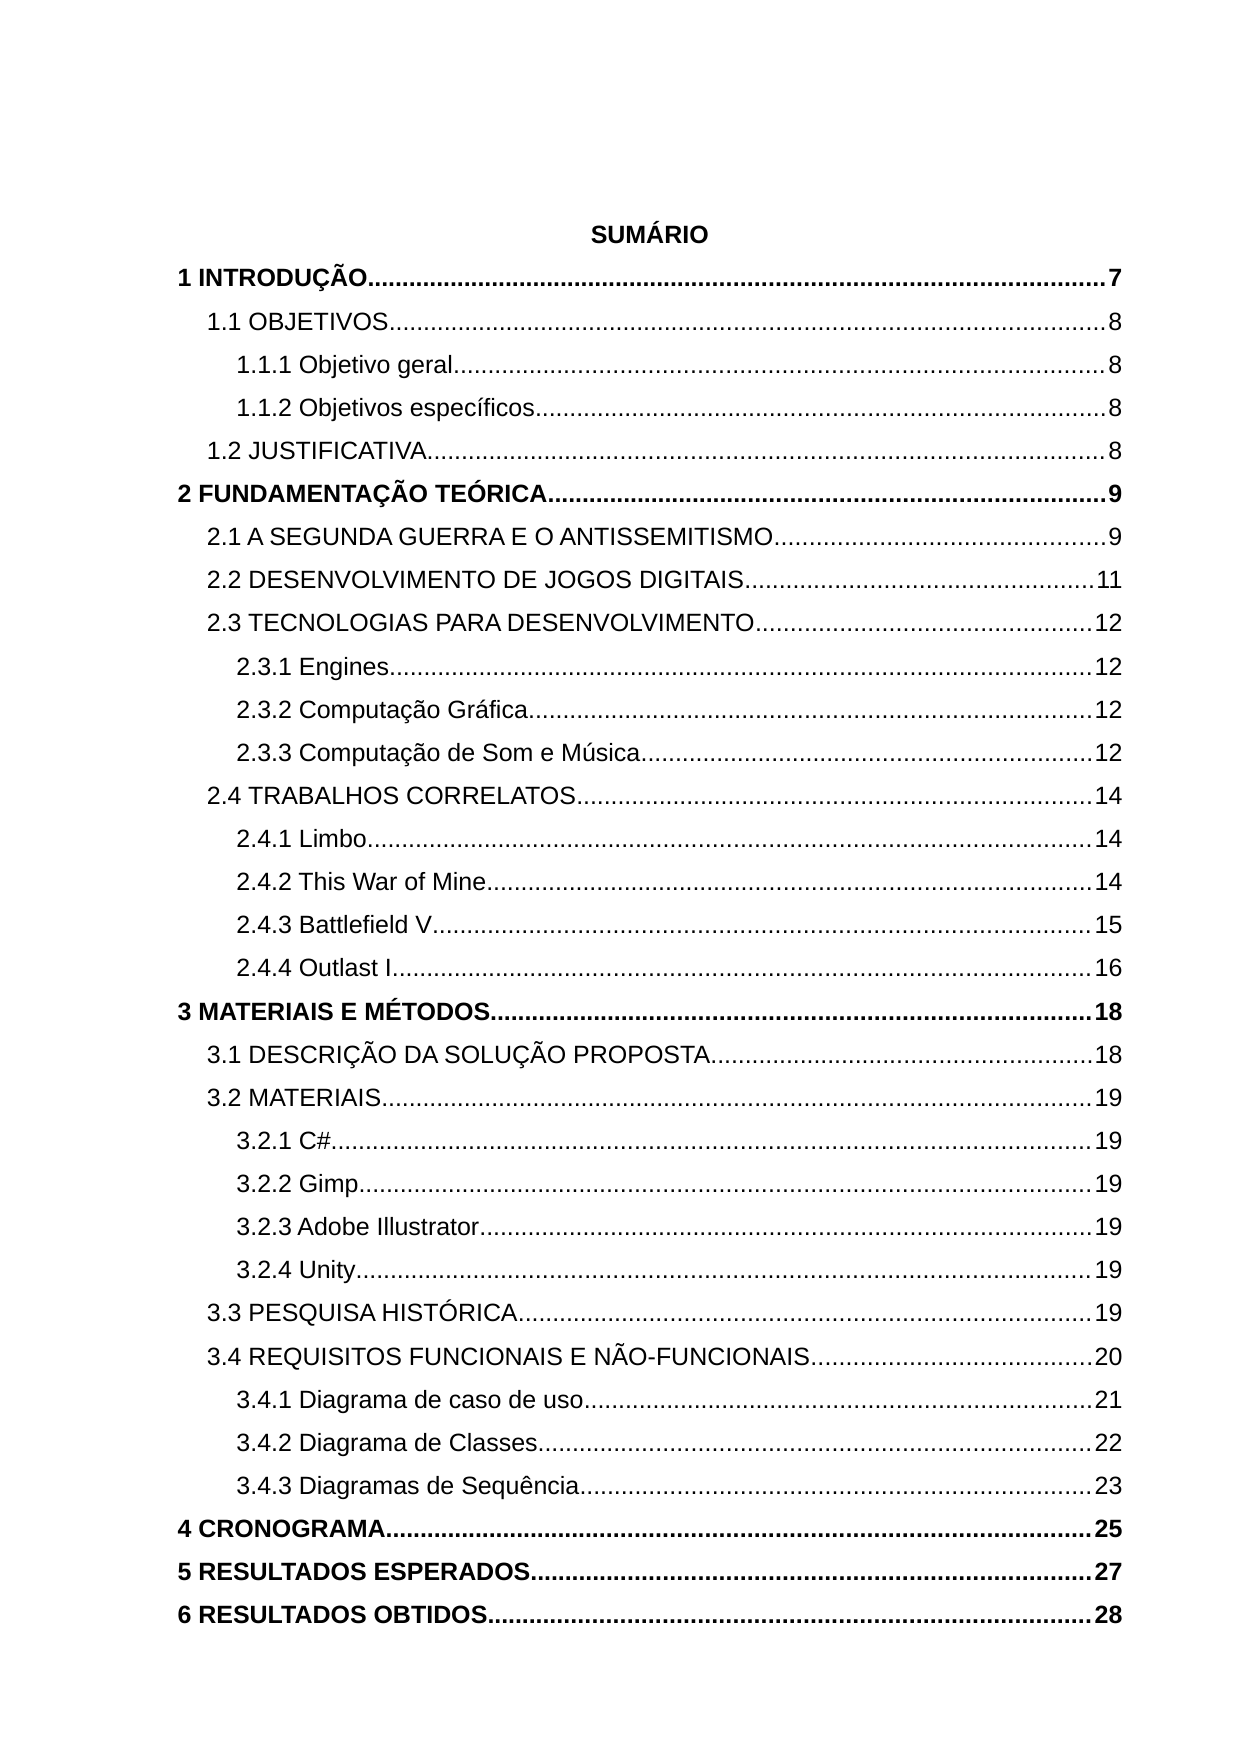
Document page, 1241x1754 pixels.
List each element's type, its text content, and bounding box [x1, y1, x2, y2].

text 2.4.4 Outlast I 16 [236, 953, 1122, 982]
text 2.4.3 Battlefield V 15 [236, 910, 1122, 939]
text 2.2 DESENVOLVIMENTO DE JOGOS DIGITAIS 11 [207, 565, 1122, 594]
text 2.3.1 Engines 12 [236, 652, 1122, 680]
text 1.2 Justificativa 8 [207, 436, 1122, 465]
text 2.3.3 Computação de Som e Música 12 [236, 738, 1122, 767]
text 2.3.2 Computação Gráfica 12 [236, 695, 1122, 723]
text 3.4.3 Diagramas de Sequência 23 [236, 1471, 1122, 1500]
text 3.4.1 Diagrama de caso de uso 21 [236, 1385, 1122, 1413]
text 5 Resultados Esperados 27 [177, 1557, 1122, 1586]
text 3.1 Descrição da solução proposta 18 [207, 1040, 1122, 1068]
text 3.2.2 Gimp 19 [236, 1169, 1122, 1198]
text 3.2 Materiais 19 [207, 1083, 1122, 1112]
text 2.1 A Segunda Guerra e o antissemitismo 9 [207, 522, 1122, 551]
text 3.3 Pesquisa Histórica 19 [207, 1298, 1122, 1327]
subtitle Sumário [177, 220, 1122, 249]
text 3 MATERIAIS E MÉTODOS 18 [177, 997, 1122, 1025]
text 3.2.3 Adobe Illustrator 19 [236, 1212, 1122, 1241]
text 1.1.1 Objetivo geral 8 [236, 350, 1122, 378]
text 2.4 Trabalhos correlatos 14 [207, 781, 1122, 810]
text 1.1.2 Objetivos específicos 8 [236, 393, 1122, 422]
text 3.4 Requisitos funcionais e não-funcionais 20 [207, 1342, 1122, 1370]
text 2.4.2 This War of Mine 14 [236, 867, 1122, 896]
text 3.2.1 C# 19 [236, 1126, 1122, 1155]
text 1 INTRODUÇÃO 7 [177, 263, 1122, 292]
text 4 CRONOGRAMA 25 [177, 1514, 1122, 1543]
text 2.3 Tecnologias para desenvolvimento 12 [207, 608, 1122, 637]
text 2 FUNDAMENTAÇÃO TEÓRICA 9 [177, 479, 1122, 508]
text 3.2.4 Unity 19 [236, 1255, 1122, 1284]
text 1.1 Objetivos 8 [207, 307, 1122, 335]
text 6 RESULTADOS OBTIDOS 28 [177, 1600, 1122, 1629]
text 2.4.1 Limbo 14 [236, 824, 1122, 853]
text 3.4.2 Diagrama de Classes 22 [236, 1428, 1122, 1457]
